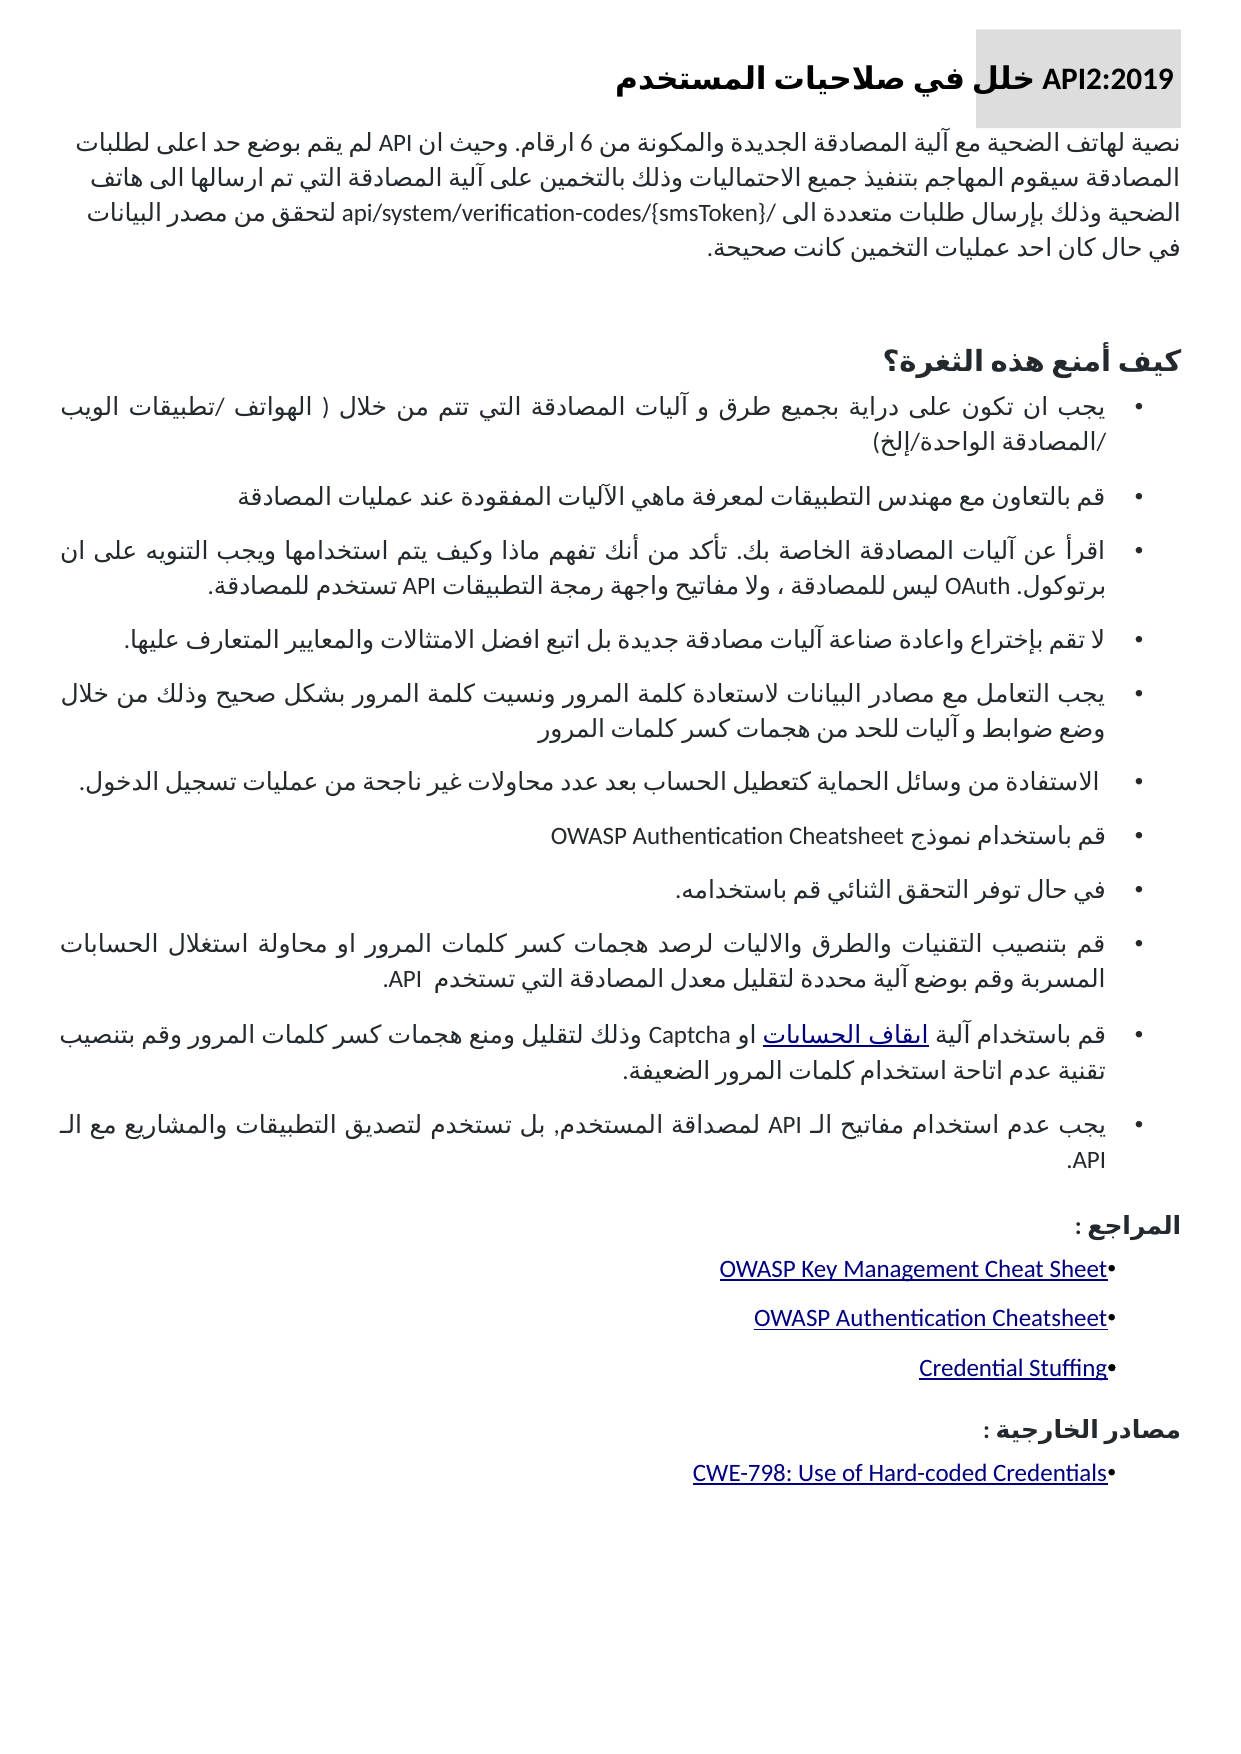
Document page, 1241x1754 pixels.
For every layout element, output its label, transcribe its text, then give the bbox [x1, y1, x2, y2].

list قم باستخدام آلية ايقاف الحسابات او Captcha وذلك لتقليل ومنع هجمات كسر كلمات المرور وقم بتنصيب تقنية عدم اتاحة استخدام كلمات المرور الضعيفة. [59, 1016, 1144, 1086]
list يجب التعامل مع مصادر البيانات لاستعادة كلمة المرور ونسيت كلمة المرور بشكل صحيح وذلك من خلال وضع ضوابط و آليات للحد من هجمات كسر كلمات المرور [59, 678, 1144, 743]
list قم بتنصيب التقنيات والطرق والاليات لرصد هجمات كسر كلمات المرور او محاولة استغلال الحسابات المسربة وقم بوضع آلية محددة لتقليل معدل المصادقة التي تستخدم API. [59, 928, 1144, 993]
list في حال توفر التحقق الثنائي قم باستخدامه. [59, 874, 1144, 904]
list لا تقم بإختراع واعادة صناعة آليات مصادقة جديدة بل اتبع افضل الامتثالات والمعايير المتعارف عليها. [59, 624, 1144, 654]
subtitle كيف أمنع هذه الثغرة؟ [59, 343, 1181, 379]
list قم باستخدام نموذج OWASP Authentication Cheatsheet [59, 820, 1144, 851]
text في حال قام المهاجم بمحاولة استعاد كلمة المرور من خلال ارسال طلب POST الى /api/system/verification-codes وذلك باستخدام اسم المستخدم فقط لتحقق من استعادة كلمة المرور. حيث يقوم التطبيق بإرسال رسالة نصية لهاتف الضحية مع آلية المصادقة الجديدة والمكونة من 6 ارقام. وحيث ان API لم يقم بوضع حد اعلى لطلبات المصادقة سيقوم المهاجم بتنفيذ جميع الاحتماليات وذلك بالتخمين على آلية المصادقة التي تم ارسالها الى هاتف الضحية وذلك بإرسال طلبات متعددة الى /api/system/verification-codes/{smsToken} لتحقق من مصدر البيانات في حال كان احد عمليات التخمين كانت صحيحة. [59, 127, 1181, 262]
list يجب عدم استخدام مفاتيح الـ API لمصداقة المستخدم, بل تستخدم لتصديق التطبيقات والمشاريع مع الـ API. [59, 1109, 1144, 1174]
list يجب ان تكون على دراية بجميع طرق و آليات المصادقة التي تتم من خلال ( الهواتف /تطبيقات الويب /المصادقة الواحدة/إلخ) [59, 391, 1144, 457]
list اقرأ عن آليات المصادقة الخاصة بك. تأكد من أنك تفهم ماذا وكيف يتم استخدامها ويجب التنويه على ان برتوكول. OAuth ليس للمصادقة ، ولا مفاتيح واجهة رمجة التطبيقات API تستخدم للمصادقة. [59, 535, 1144, 601]
list Credential Stuffing [59, 1352, 1137, 1383]
list OWASP Key Management Cheat Sheet [59, 1253, 1137, 1283]
list OWASP Authentication Cheatsheet [59, 1303, 1137, 1333]
subtitle مصادر الخارجية : [59, 1414, 1181, 1445]
list CWE-798: Use of Hard-coded Credentials [59, 1457, 1137, 1488]
list الاستفادة من وسائل الحماية كتعطيل الحساب بعد عدد محاولات غير ناجحة من عمليات تسجيل الدخول. [59, 766, 1144, 797]
list قم بالتعاون مع مهندس التطبيقات لمعرفة ماهي الآليات المفقودة عند عمليات المصادقة [59, 481, 1144, 512]
subtitle المراجع : [59, 1210, 1181, 1241]
